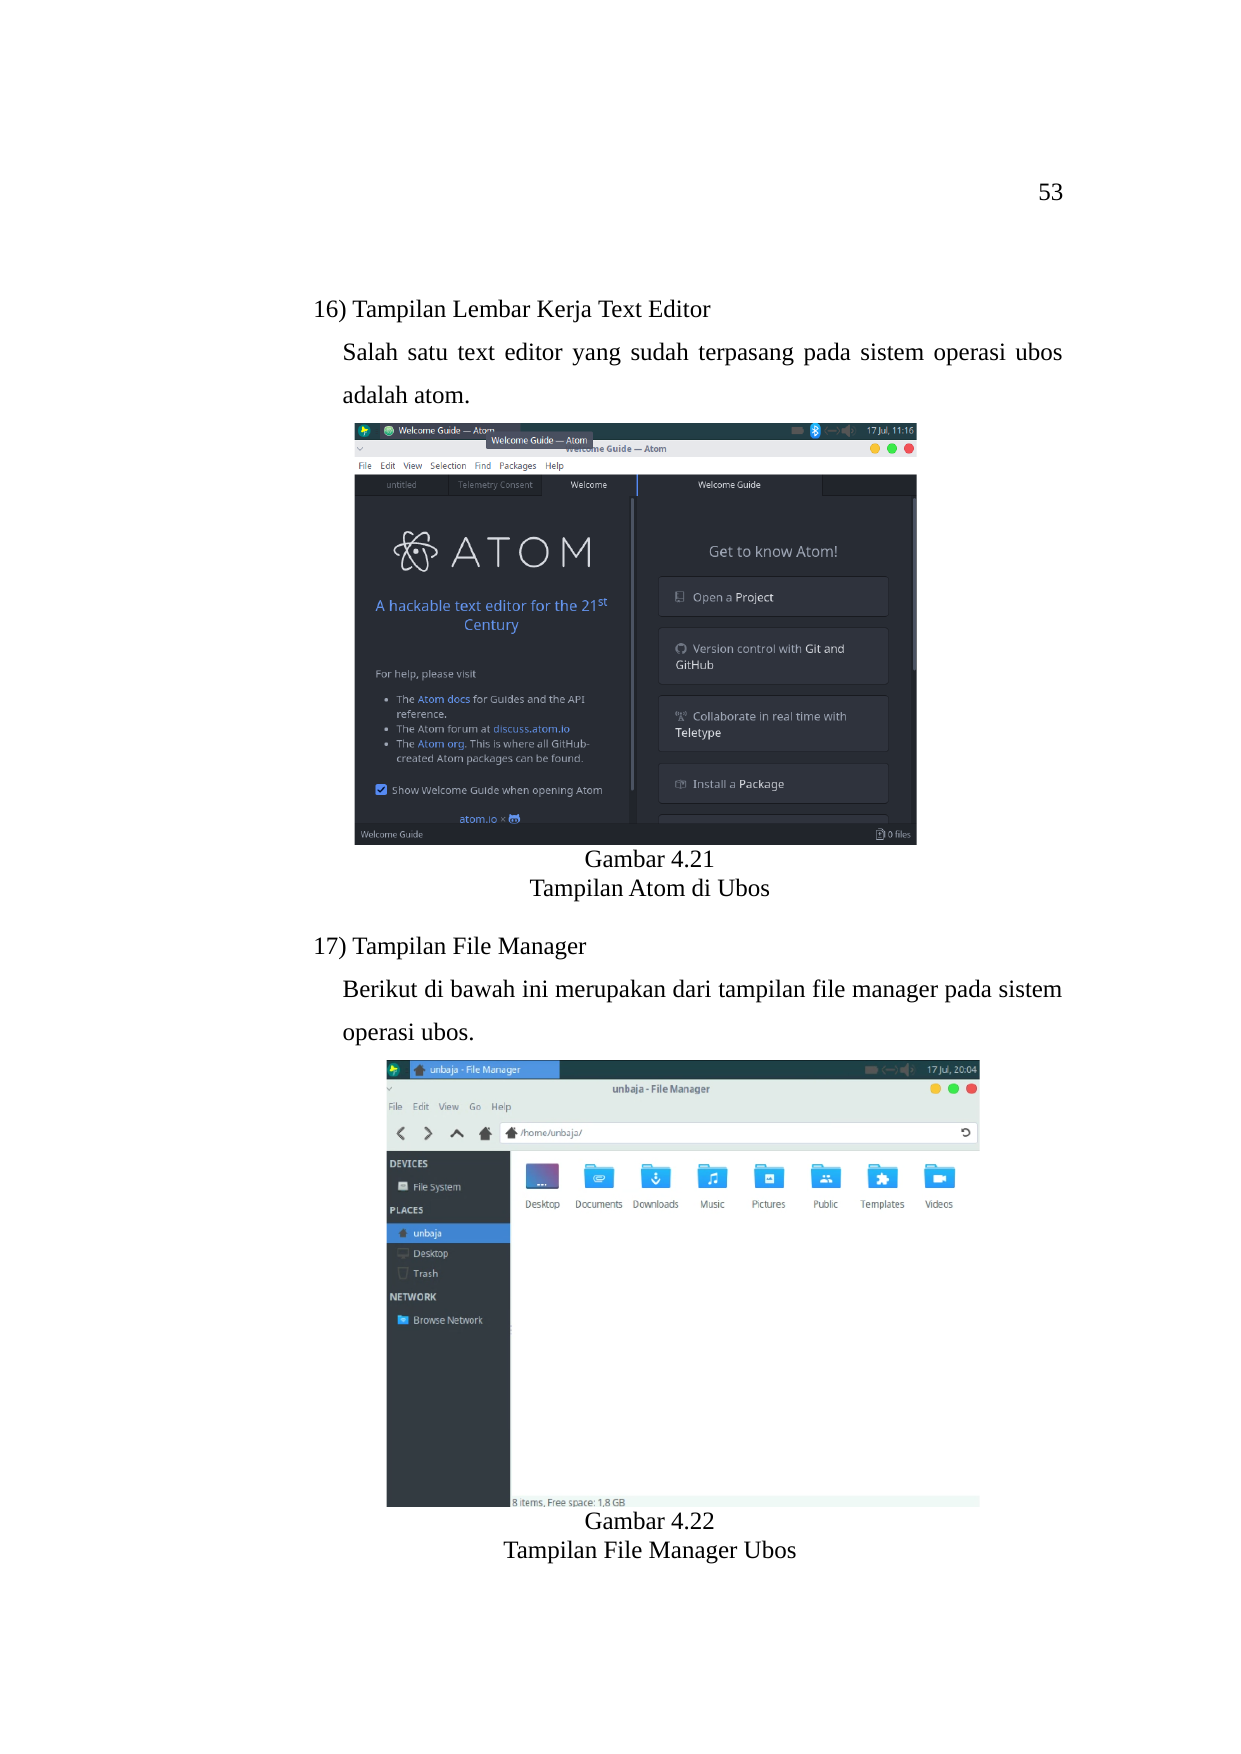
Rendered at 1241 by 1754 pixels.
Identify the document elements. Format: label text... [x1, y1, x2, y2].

text Berikut di bawah ini merupakan dari tampilan file manager pada sistem operasi ubos. [342, 974, 1063, 1046]
text 16) Tampilan Lembar Kerja Text Editor [313, 294, 1063, 322]
text Tampilan File Manager Ubos [236, 1535, 1063, 1564]
text 17) Tampilan File Manager [313, 931, 1063, 959]
text Gambar 4.22 [236, 1060, 1063, 1535]
text Gambar 4.21 [236, 423, 1063, 873]
picture [354, 423, 917, 845]
text Salah satu text editor yang sudah terpasang pada sistem operasi ubos adalah atom. [342, 337, 1063, 409]
picture [386, 1060, 980, 1507]
text Tampilan Atom di Ubos [236, 873, 1063, 902]
